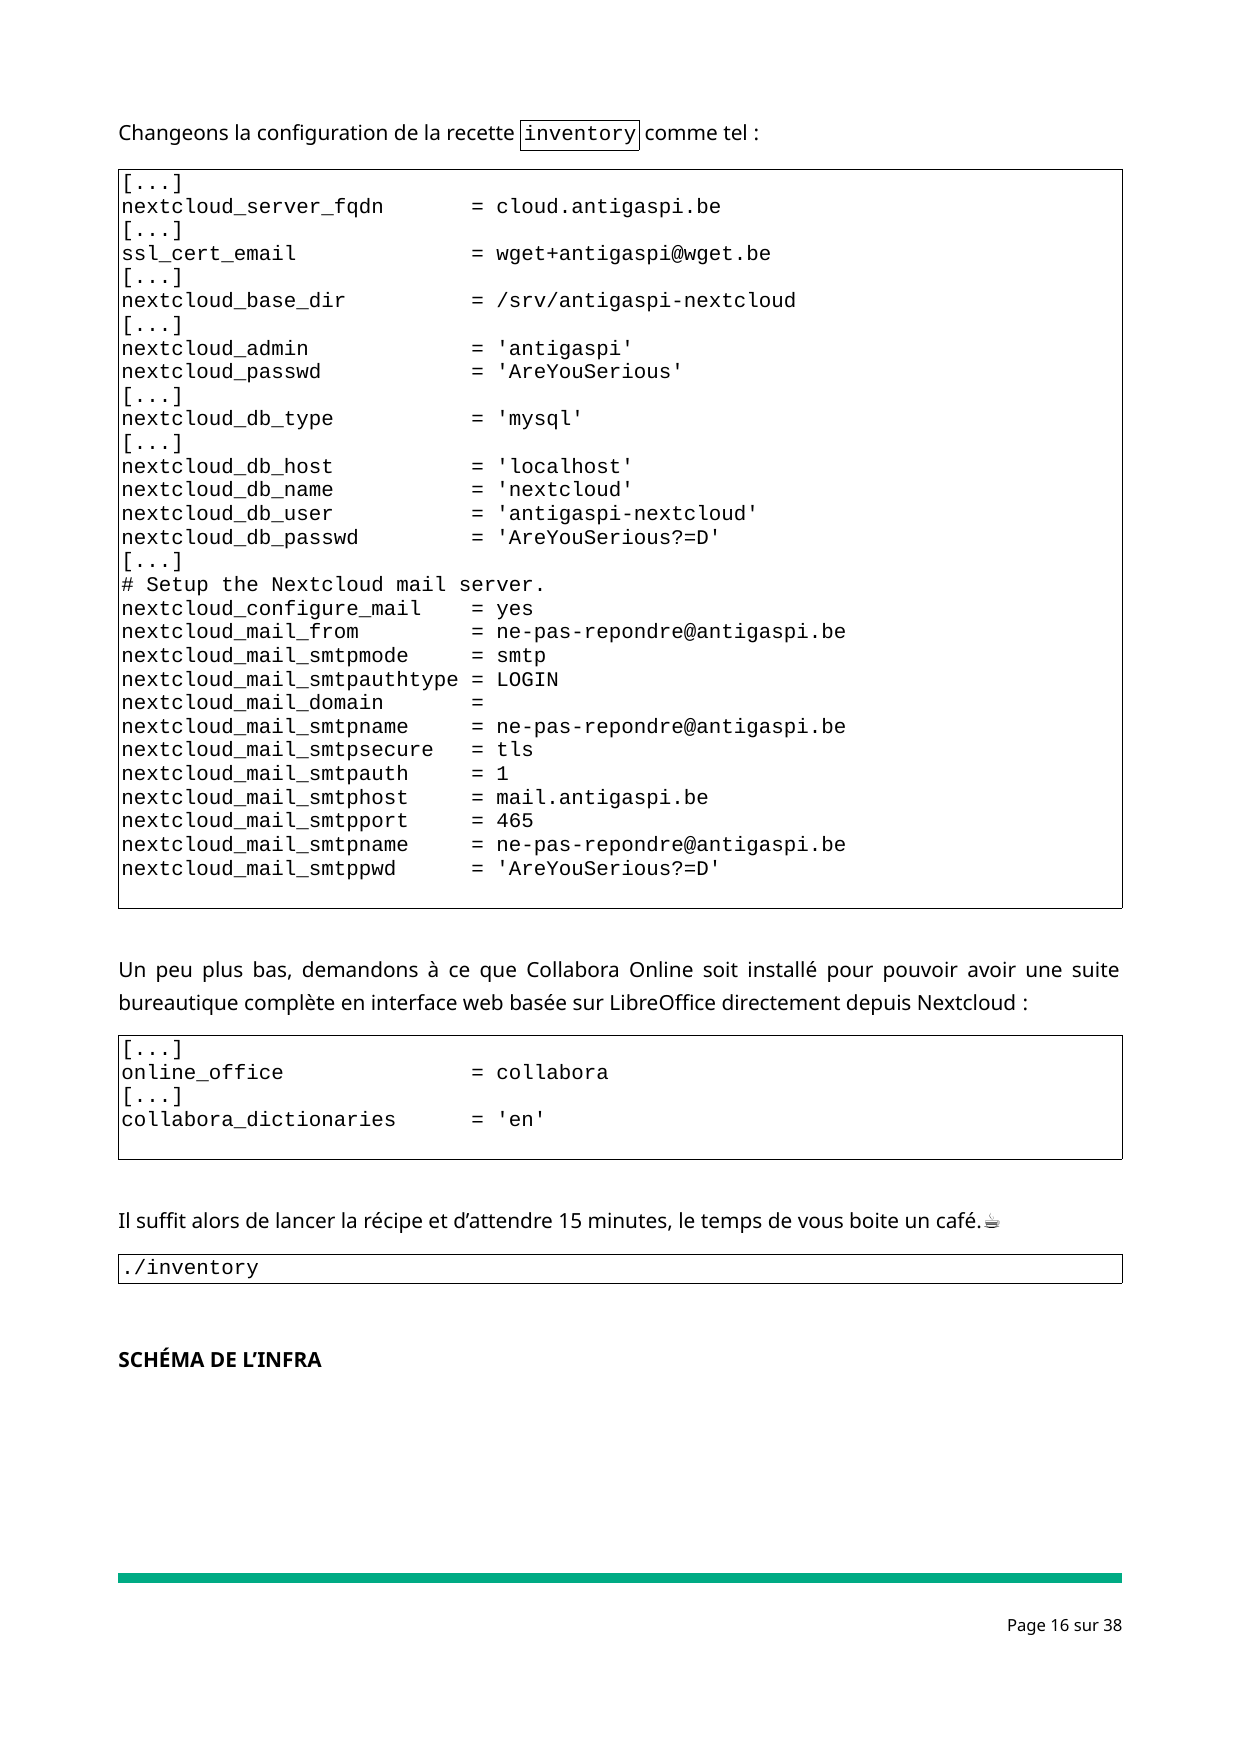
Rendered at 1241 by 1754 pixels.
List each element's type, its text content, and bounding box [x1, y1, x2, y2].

text [...] nextcloud_server_fqdn = cloud.antigaspi.be [...] ssl_cert_email = wget+antigaspi@wget.be [...] nextcloud_base_dir = /srv/antigaspi-nextcloud [...] nextcloud_admin = 'antigaspi' nextcloud_passwd = 'AreYouSerious' [...] nextcloud_db_type = 'mysql' [...] nextcloud_db_host = 'localhost' nextcloud_db_name = 'nextcloud' nextcloud_db_user = 'antigaspi-nextcloud' nextcloud_db_passwd = 'AreYouSerious?=D' [...] # Setup the Nextcloud mail server. nextcloud_configure_mail = yes nextcloud_mail_from = ne-pas-repondre@antigaspi.be nextcloud_mail_smtpmode = smtp nextcloud_mail_smtpauthtype = LOGIN nextcloud_mail_domain = nextcloud_mail_smtpname = ne-pas-repondre@antigaspi.be nextcloud_mail_smtpsecure = tls nextcloud_mail_smtpauth = 1 nextcloud_mail_smtphost = mail.antigaspi.be nextcloud_mail_smtpport = 465 nextcloud_mail_smtpname = ne-pas-repondre@antigaspi.be nextcloud_mail_smtppwd = 'AreYouSerious?=D' [119, 170, 1122, 908]
text Il suffit alors de lancer la récipe et d’attendre 15 minutes, le temps de vous boite un café.☕ [118, 1206, 1122, 1235]
subtitle Schéma de l’infra [118, 1345, 1122, 1373]
text Changeons la configuration de la recette inventory comme tel : [118, 118, 1122, 150]
text [...] online_office = collabora [...] collabora_dictionaries = 'en' [119, 1036, 1122, 1159]
text ./inventory [119, 1255, 1122, 1283]
text Un peu plus bas, demandons à ce que Collabora Online soit installé pour pouvoir avoir une suite bureautique complète en interface web basée sur LibreOffice directement depuis Nextcloud : [118, 955, 1122, 1016]
